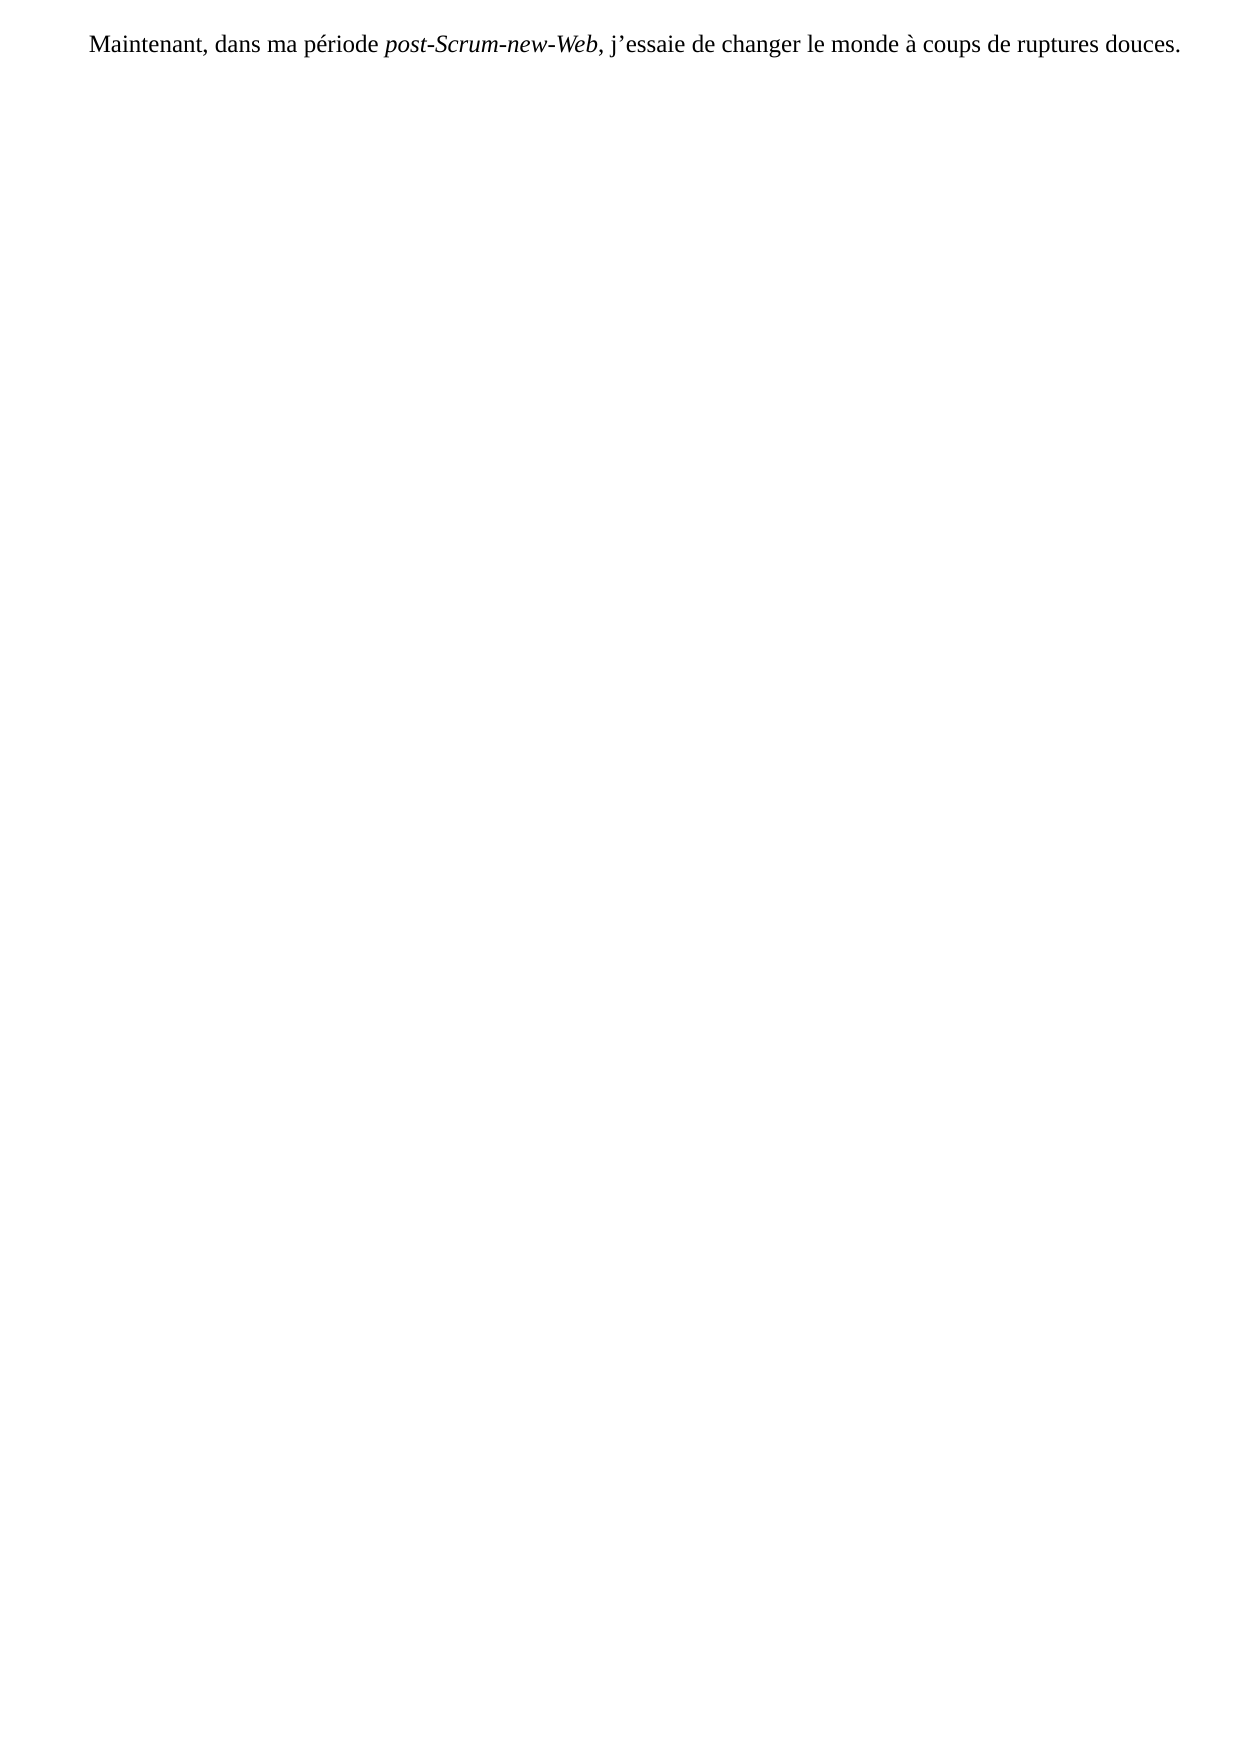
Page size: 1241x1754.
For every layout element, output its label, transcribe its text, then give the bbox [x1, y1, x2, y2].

text Maintenant, dans ma période post-Scrum-new-Web, j’essaie de changer le monde à coups de ruptures douces. [29, 29, 1211, 58]
